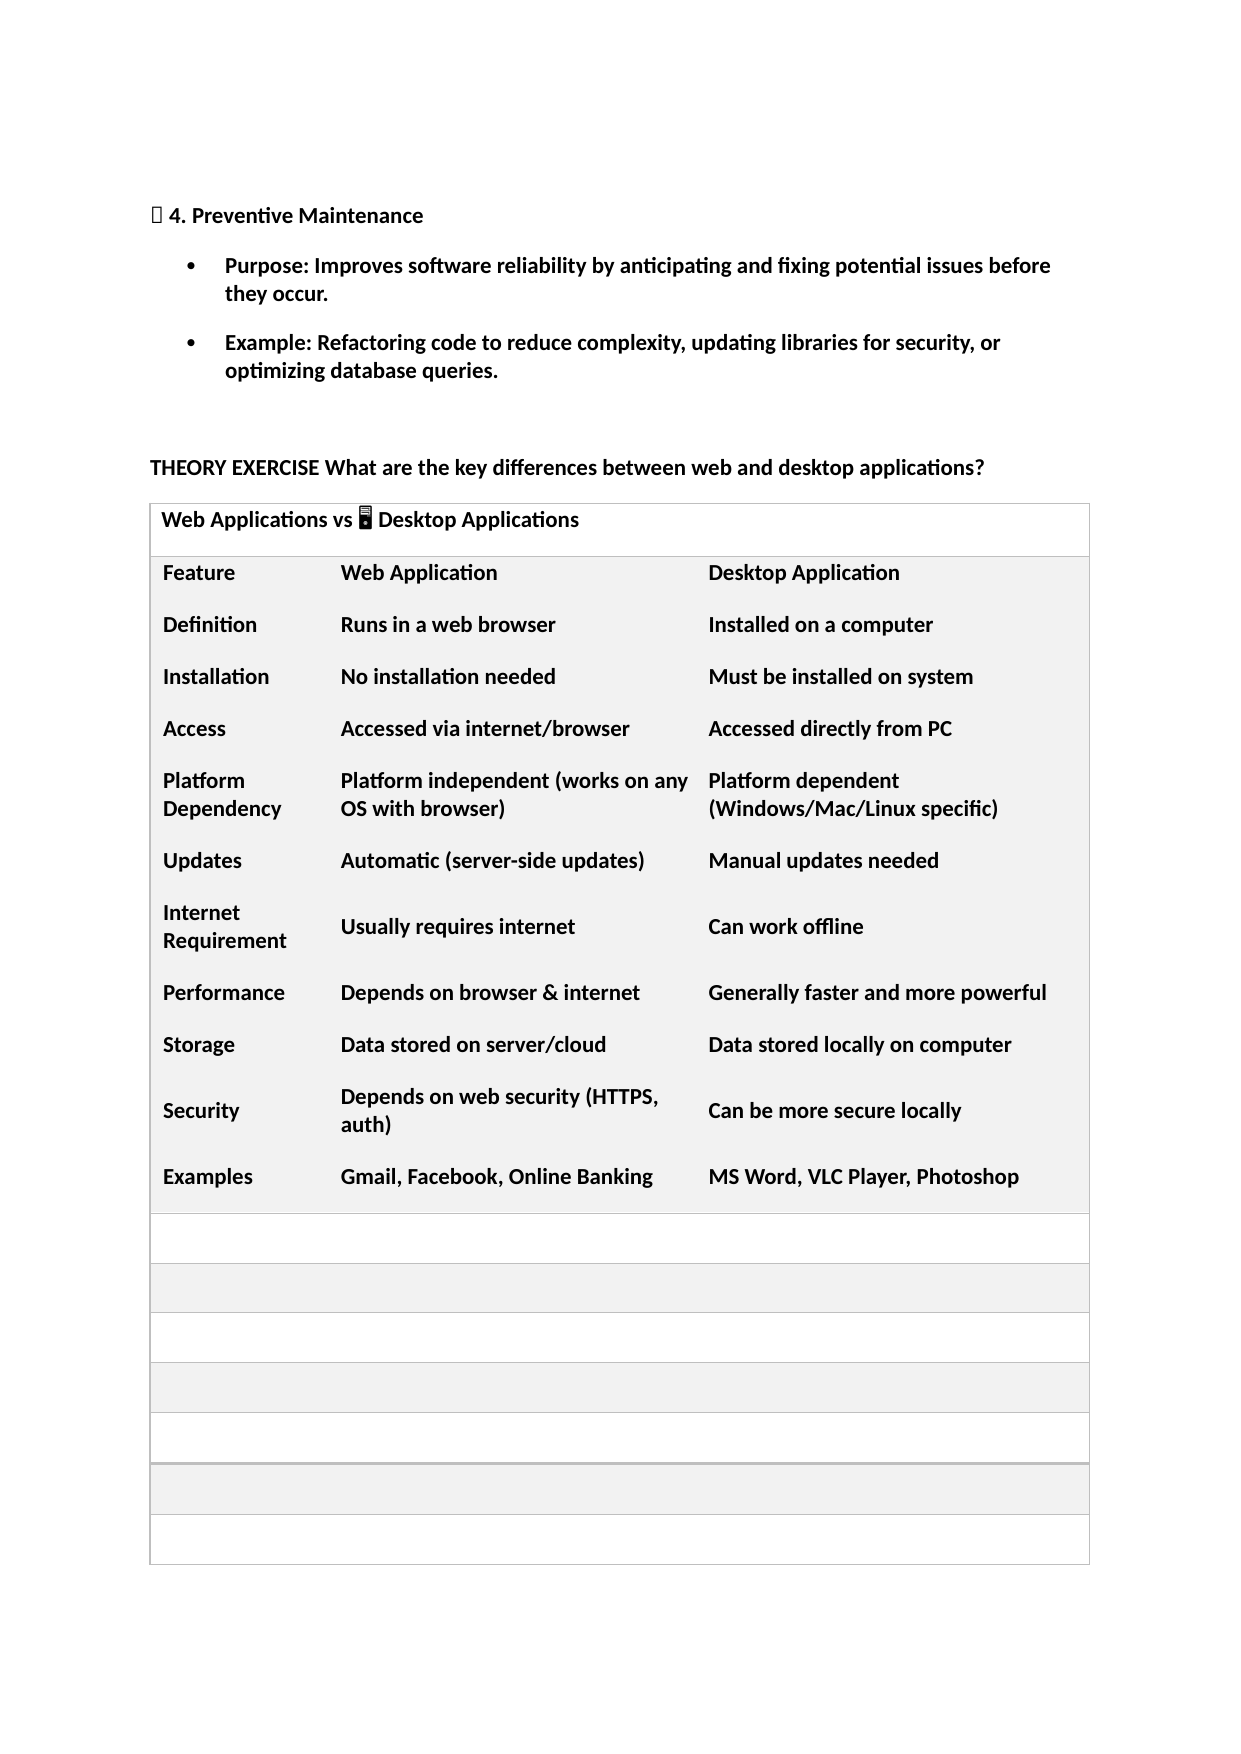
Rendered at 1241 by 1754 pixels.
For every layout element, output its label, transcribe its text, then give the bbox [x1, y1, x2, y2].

text THEORY EXERCISE What are the key differences between web and desktop applications? [150, 453, 1090, 482]
table_cell Data stored locally on computer [707, 1029, 1078, 1080]
table_cell [151, 1313, 1089, 1362]
table_cell Installation [161, 661, 339, 712]
table_cell Examples [161, 1160, 339, 1212]
table_header Web Application [339, 557, 707, 608]
table_cell Generally faster and more powerful [707, 976, 1078, 1028]
table_cell [151, 1413, 1089, 1462]
table_cell Accessed via internet/browser [339, 713, 707, 764]
table_cell [151, 1264, 1089, 1312]
table_cell [151, 557, 1089, 1212]
table_cell [151, 1214, 1089, 1262]
table_cell Performance [161, 976, 339, 1028]
text 🔑 4. Preventive Maintenance [150, 199, 1090, 230]
table_header Feature [161, 557, 339, 608]
table_cell Must be installed on system [707, 661, 1078, 712]
table_header Desktop Application [707, 557, 1078, 608]
table_cell Data stored on server/cloud [339, 1029, 707, 1080]
table_cell Platform Dependency [161, 765, 339, 844]
table_cell Depends on web security (HTTPS, auth) [339, 1080, 707, 1160]
table_cell Depends on browser & internet [339, 976, 707, 1028]
table_cell Access [161, 713, 339, 764]
table_cell Manual updates needed [707, 845, 1078, 896]
table_cell Gmail, Facebook, Online Banking [339, 1160, 707, 1212]
table_cell [151, 1465, 1089, 1514]
table_cell Storage [161, 1029, 339, 1080]
table_cell Definition [161, 609, 339, 661]
list Example: Refactoring code to reduce complexity, updating libraries for security, or optimizing database queries. [187, 328, 1090, 384]
table_header Web Applications vs 🖥️ Desktop Applications [151, 504, 1089, 556]
table_cell Security [161, 1080, 339, 1160]
table_cell Runs in a web browser [339, 609, 707, 661]
table_cell Platform dependent (Windows/Mac/Linux specific) [707, 765, 1078, 844]
table_cell [151, 1515, 1089, 1564]
table_cell Usually requires internet [339, 896, 707, 976]
table_cell Can work offline [707, 896, 1078, 976]
table_cell Installed on a computer [707, 609, 1078, 661]
table_cell No installation needed [339, 661, 707, 712]
list Purpose: Improves software reliability by anticipating and fixing potential issues before they occur. [187, 251, 1090, 307]
table_cell Accessed directly from PC [707, 713, 1078, 764]
table_cell Updates [161, 845, 339, 896]
table_cell MS Word, VLC Player, Photoshop [707, 1160, 1078, 1212]
table_cell Can be more secure locally [707, 1080, 1078, 1160]
table_cell Internet Requirement [161, 896, 339, 976]
table_cell [151, 1363, 1089, 1412]
table_cell Automatic (server-side updates) [339, 845, 707, 896]
table_cell Platform independent (works on any OS with browser) [339, 765, 707, 844]
